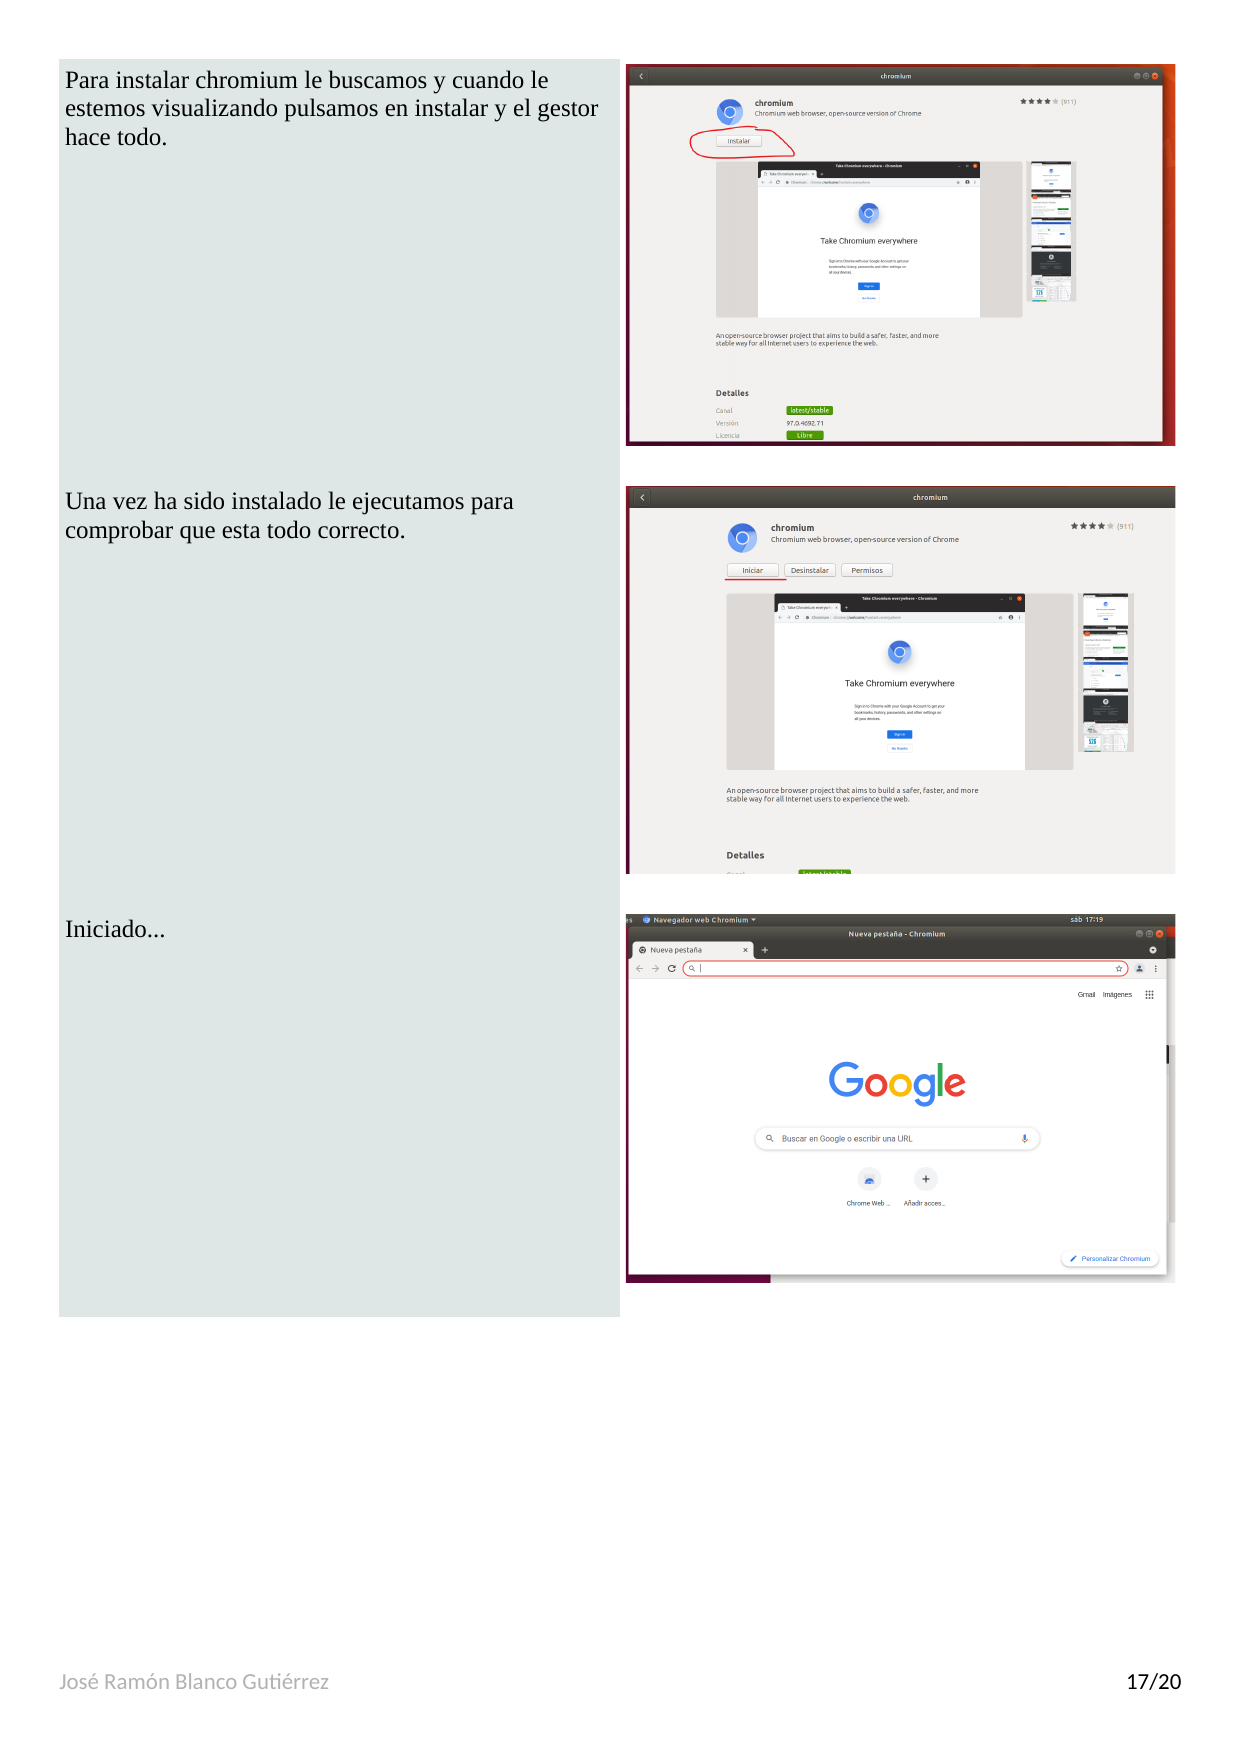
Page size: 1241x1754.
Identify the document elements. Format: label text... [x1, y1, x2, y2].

picture [625, 486, 1176, 874]
table_cell Para instalar chromium le buscamos y cuando le estemos visualizando pulsamos en instalar y el gestor hace todo. [59, 59, 620, 480]
table_cell Iniciado... [59, 908, 620, 1317]
table_cell Una vez ha sido instalado le ejecutamos para comprobar que esta todo correcto. [59, 480, 620, 908]
picture [625, 914, 1176, 1283]
table_cell [620, 908, 1181, 1317]
picture [625, 64, 1176, 446]
table_cell [620, 59, 1181, 480]
table_cell [620, 480, 1181, 908]
